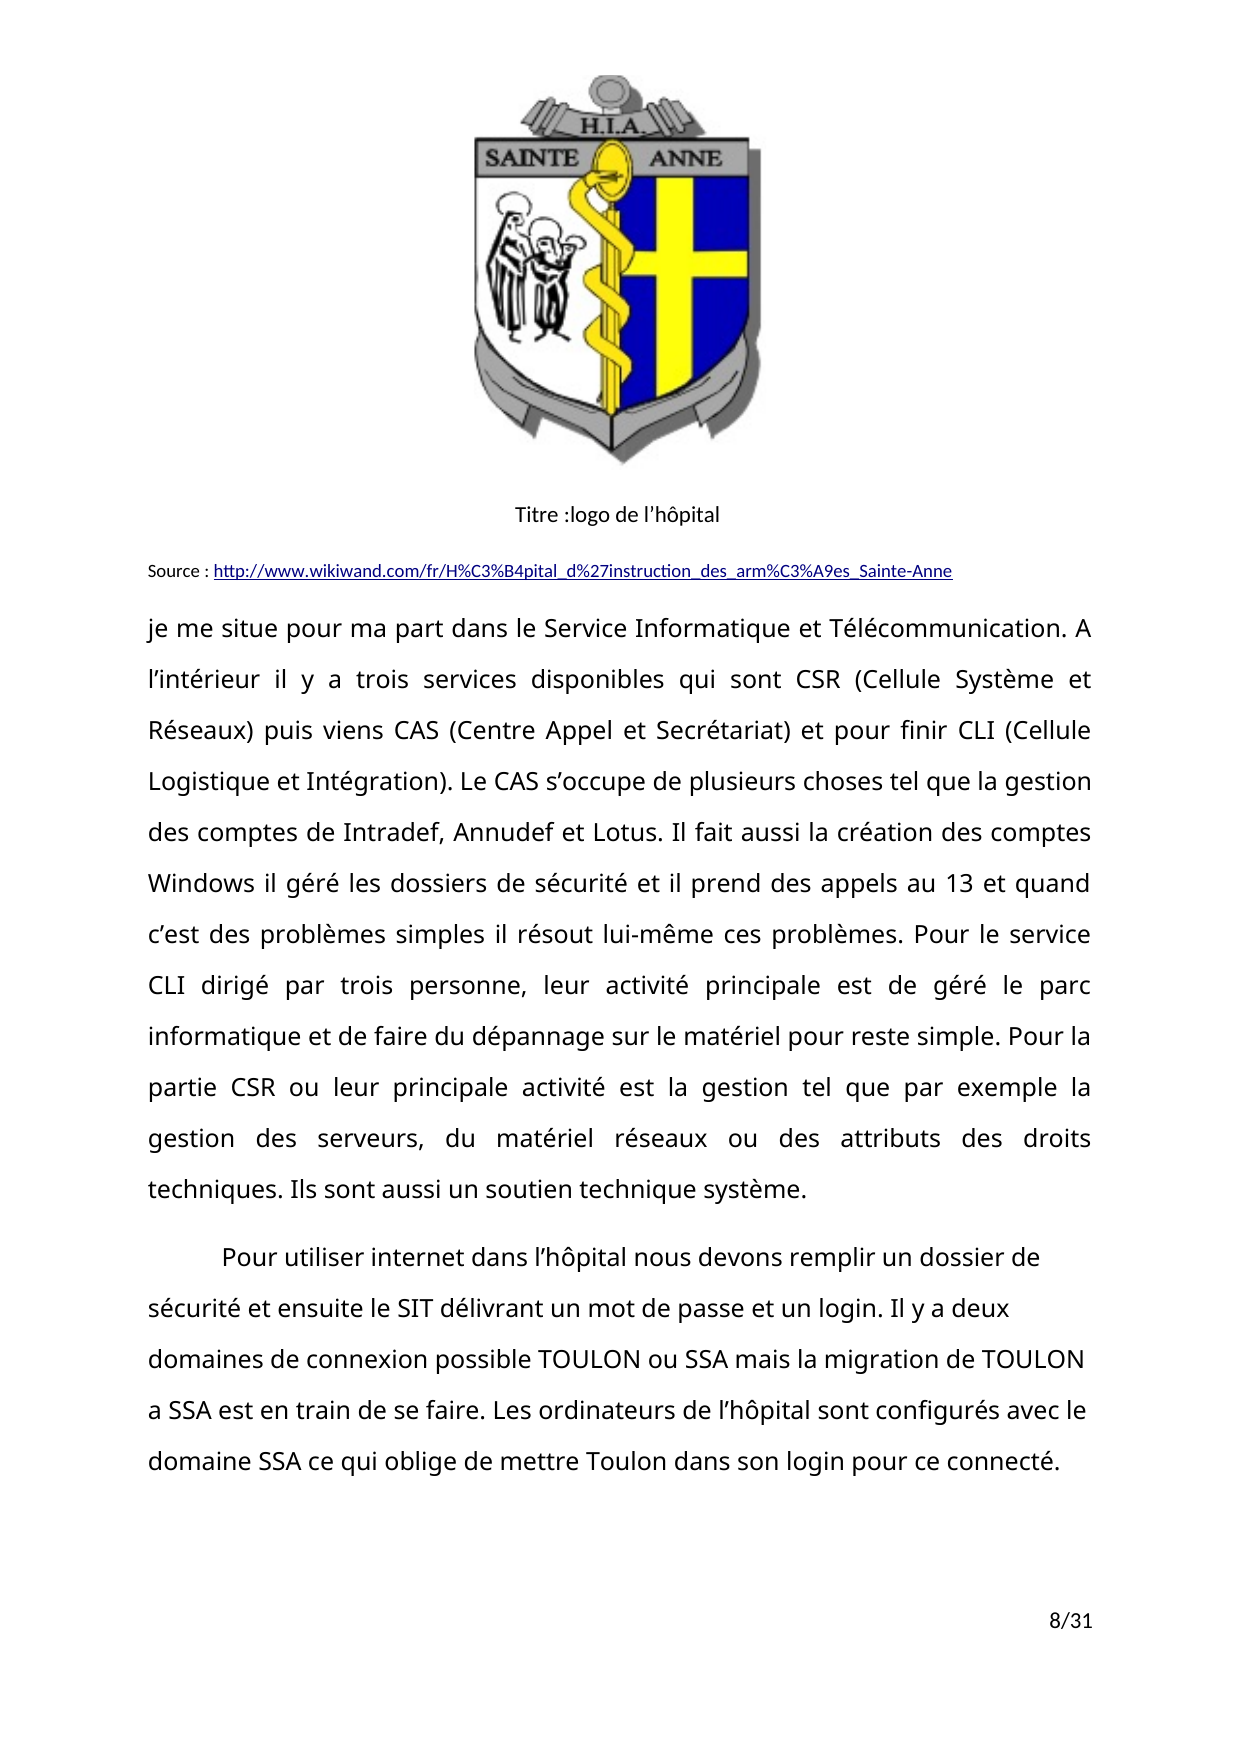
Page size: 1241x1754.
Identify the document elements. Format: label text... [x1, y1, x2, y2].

text Pour utiliser internet dans l’hôpital nous devons remplir un dossier de sécurité et ensuite le SIT délivrant un mot de passe et un login. Il y a deux domaines de connexion possible TOULON ou SSA mais la migration de TOULON a SSA est en train de se faire. Les ordinateurs de l’hôpital sont configurés avec le domaine SSA ce qui oblige de mettre Toulon dans son login pour ce connecté. [148, 1239, 1093, 1478]
text je me situe pour ma part dans le Service Informatique et Télécommunication. A l’intérieur il y a trois services disponibles qui sont CSR (Cellule Système et Réseaux) puis viens CAS (Centre Appel et Secrétariat) et pour finir CLI (Cellule Logistique et Intégration). Le CAS s’occupe de plusieurs choses tel que la gestion des comptes de Intradef, Annudef et Lotus. Il fait aussi la création des comptes Windows il géré les dossiers de sécurité et il prend des appels au 13 et quand c’est des problèmes simples il résout lui-même ces problèmes. Pour le service CLI dirigé par trois personne, leur activité principale est de géré le parc informatique et de faire du dépannage sur le matériel pour reste simple. Pour la partie CSR ou leur principale activité est la gestion tel que par exemple la gestion des serveurs, du matériel réseaux ou des attributs des droits techniques. Ils sont aussi un soutien technique système. [148, 610, 1093, 1206]
text Titre :logo de l’hôpital [148, 501, 1093, 529]
text Source : http://www.wikiwand.com/fr/H%C3%B4pital_d%27instruction_des_arm%C3%A9es_Sainte-Anne [148, 559, 1093, 582]
